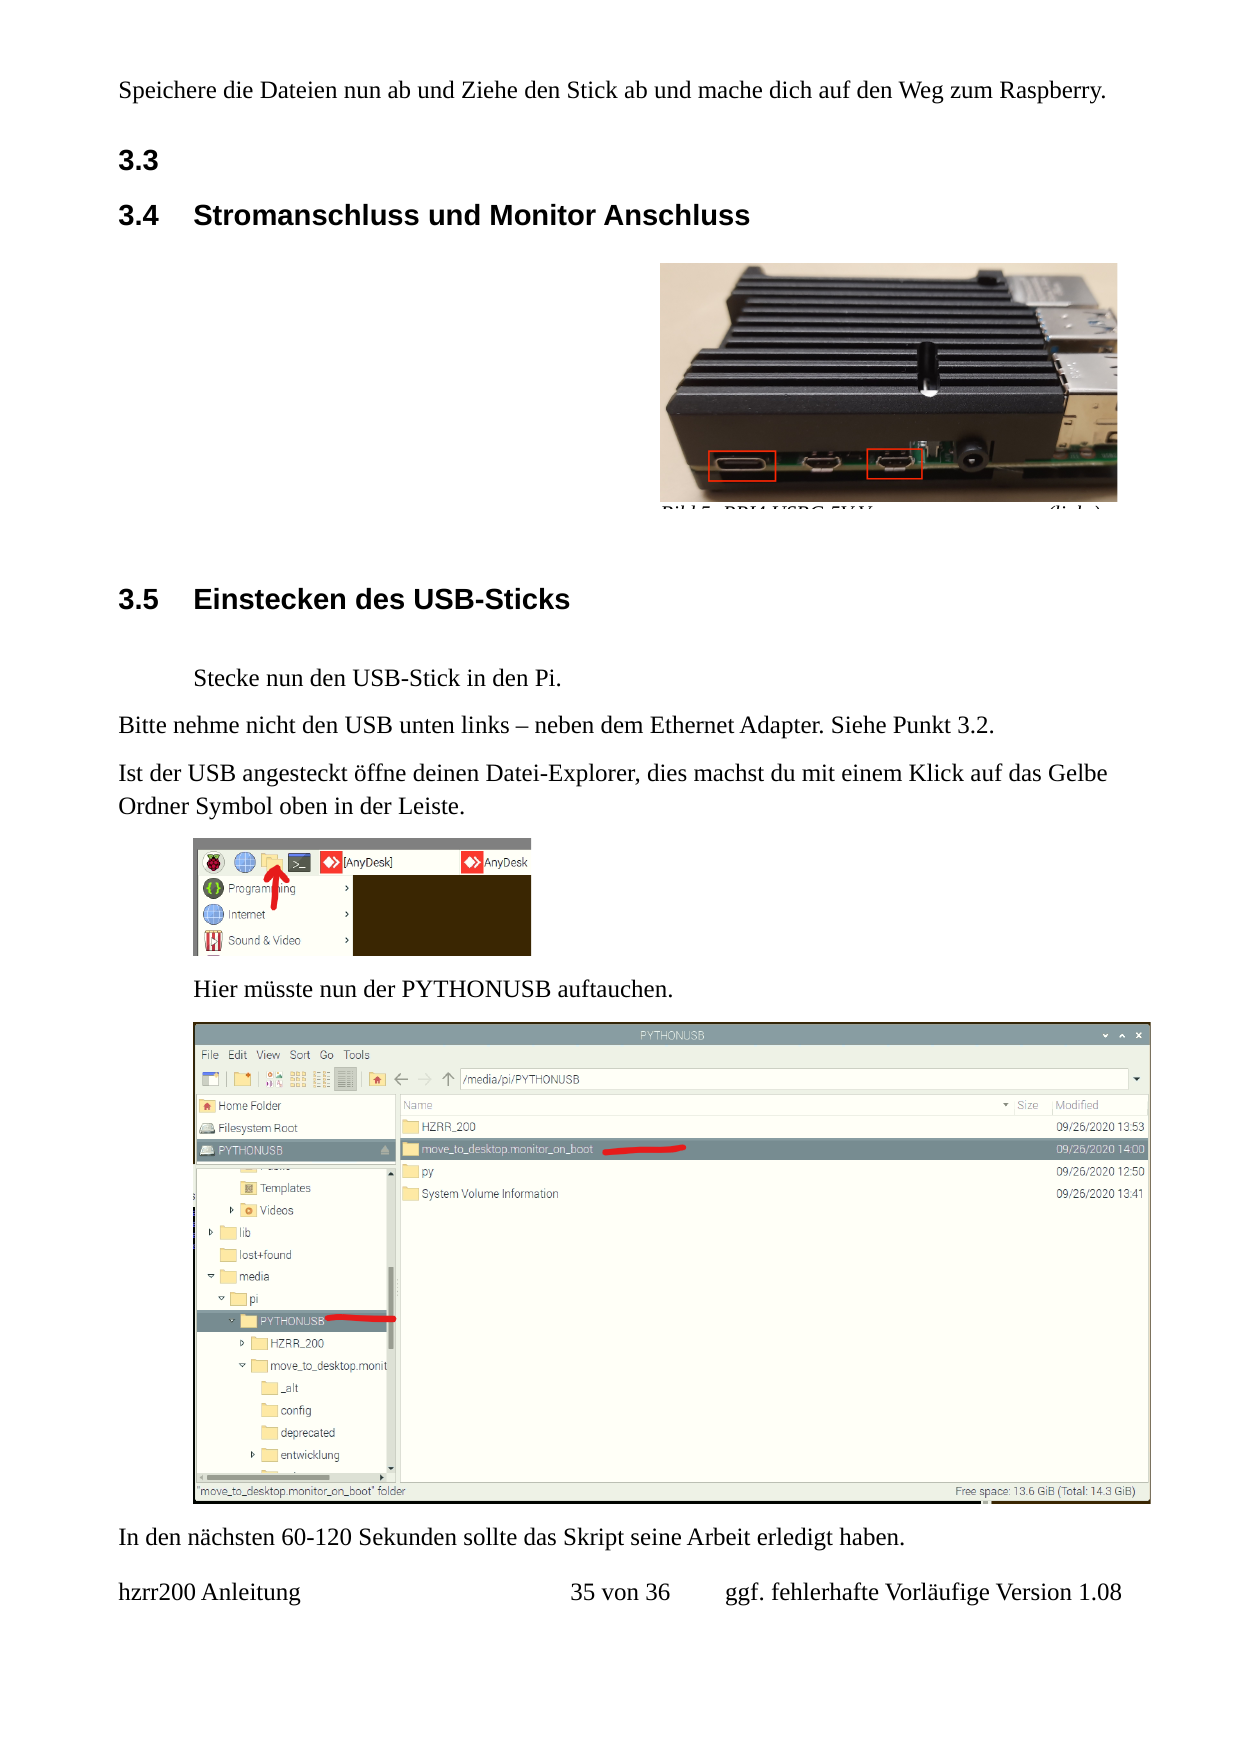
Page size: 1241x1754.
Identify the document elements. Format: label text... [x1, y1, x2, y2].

text Speichere die Dateien nun ab und Ziehe den Stick ab und mache dich auf den Weg zum Raspberry. [118, 75, 1122, 104]
picture [193, 1022, 1151, 1504]
text Hier müsste nun der PYTHONUSB auftauchen. [118, 974, 1122, 1003]
picture [193, 838, 532, 956]
text Bild 5: RPI4 USBC-5V Versorgungsspannung (links) und Micro-HDMI für Monitor (rechts) [660, 502, 1117, 509]
text Stecke nun den USB-Stick in den Pi. [193, 663, 1122, 692]
picture [660, 263, 1118, 502]
text Ist der USB angesteckt öffne deinen Datei-Explorer, dies machst du mit einem Klick auf das Gelbe Ordner Symbol oben in der Leiste. [118, 758, 1122, 820]
subtitle Stromanschluss und Monitor Anschluss [118, 198, 1122, 231]
text In den nächsten 60-120 Sekunden sollte das Skript seine Arbeit erledigt haben. [118, 1522, 1122, 1551]
text Bild 5: RPI4 USBC-5V Versorgungsspannung (links) und Micro-HDMI für Monitor (rechts) [660, 244, 1117, 263]
text Bitte nehme nicht den USB unten links – neben dem Ethernet Adapter. Siehe Punkt 3.2. [118, 711, 1122, 739]
subtitle Einstecken des USB-Sticks [118, 582, 1122, 615]
